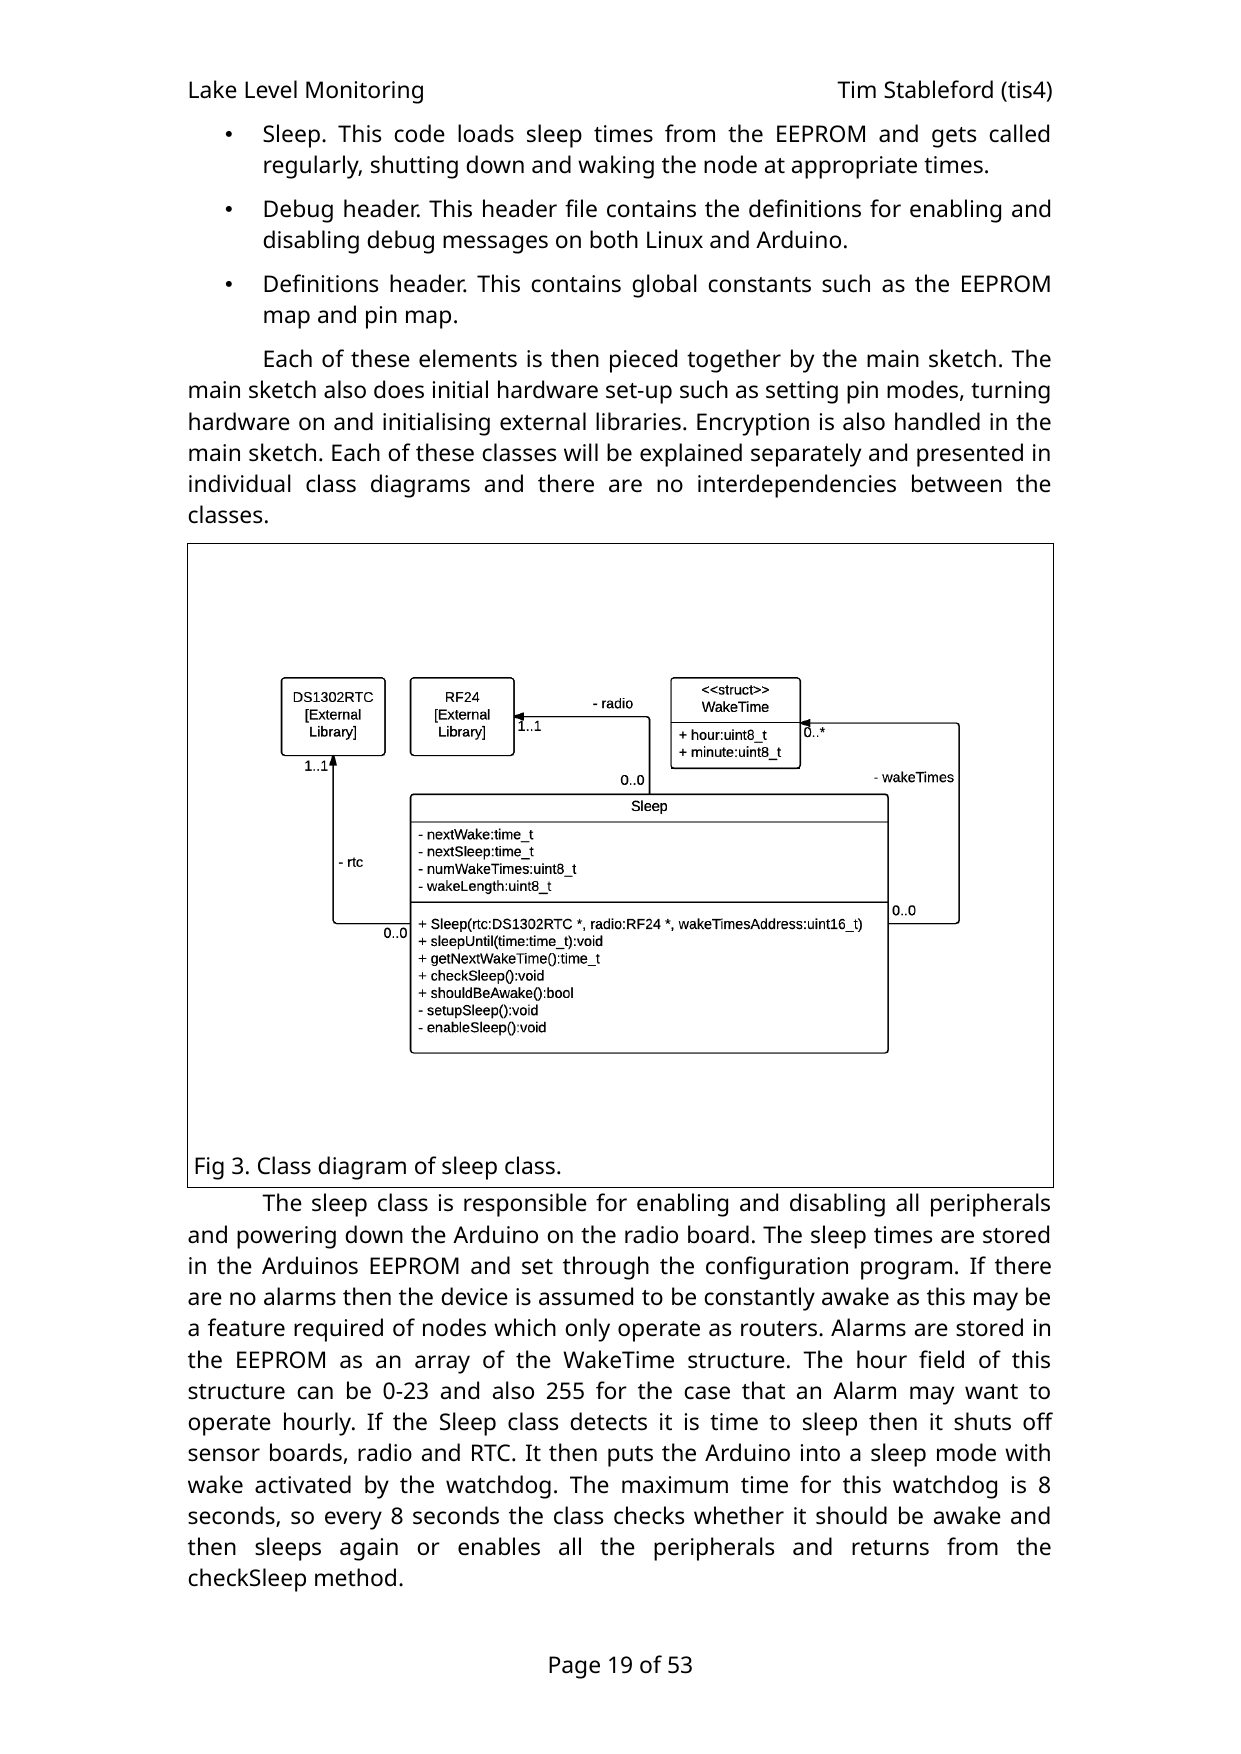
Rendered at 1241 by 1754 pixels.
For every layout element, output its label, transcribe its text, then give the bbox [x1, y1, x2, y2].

table_header Fig 3. Class diagram of sleep class. [188, 544, 1053, 1187]
text Each of these elements is then pieced together by the main sketch. The main sketch also does initial hardware set-up such as setting pin modes, turning hardware on and initialising external libraries. Encryption is also handled in the main sketch. Each of these classes will be explained separately and presented in individual class diagrams and there are no interdependencies between the classes. [187, 343, 1053, 531]
text The sleep class is responsible for enabling and disabling all peripherals and powering down the Arduino on the radio board. The sleep times are stored in the Arduinos EEPROM and set through the configuration program. If there are no alarms then the device is assumed to be constantly awake as this may be a feature required of nodes which only operate as routers. Alarms are stored in the EEPROM as an array of the WakeTime structure. The hour field of this structure can be 0-23 and also 255 for the case that an Alarm may want to operate hourly. If the Sleep class detects it is time to sleep then it shuts off sensor boards, radio and RTC. It then puts the Arduino into a sleep mode with wake activated by the watchdog. The maximum time for this watchdog is 8 seconds, so every 8 seconds the class checks whether it should be awake and then sleeps again or enables all the peripherals and returns from the checkSleep method. [187, 1188, 1053, 1594]
list Debug header. This header file contains the definitions for enabling and disabling debug messages on both Linux and Arduino. [225, 193, 1053, 256]
picture [193, 548, 1047, 1151]
list Sleep. This code loads sleep times from the EEPROM and gets called regularly, shutting down and waking the node at appropriate times. [225, 118, 1053, 181]
list Definitions header. This contains global constants such as the EEPROM map and pin map. [225, 268, 1053, 331]
